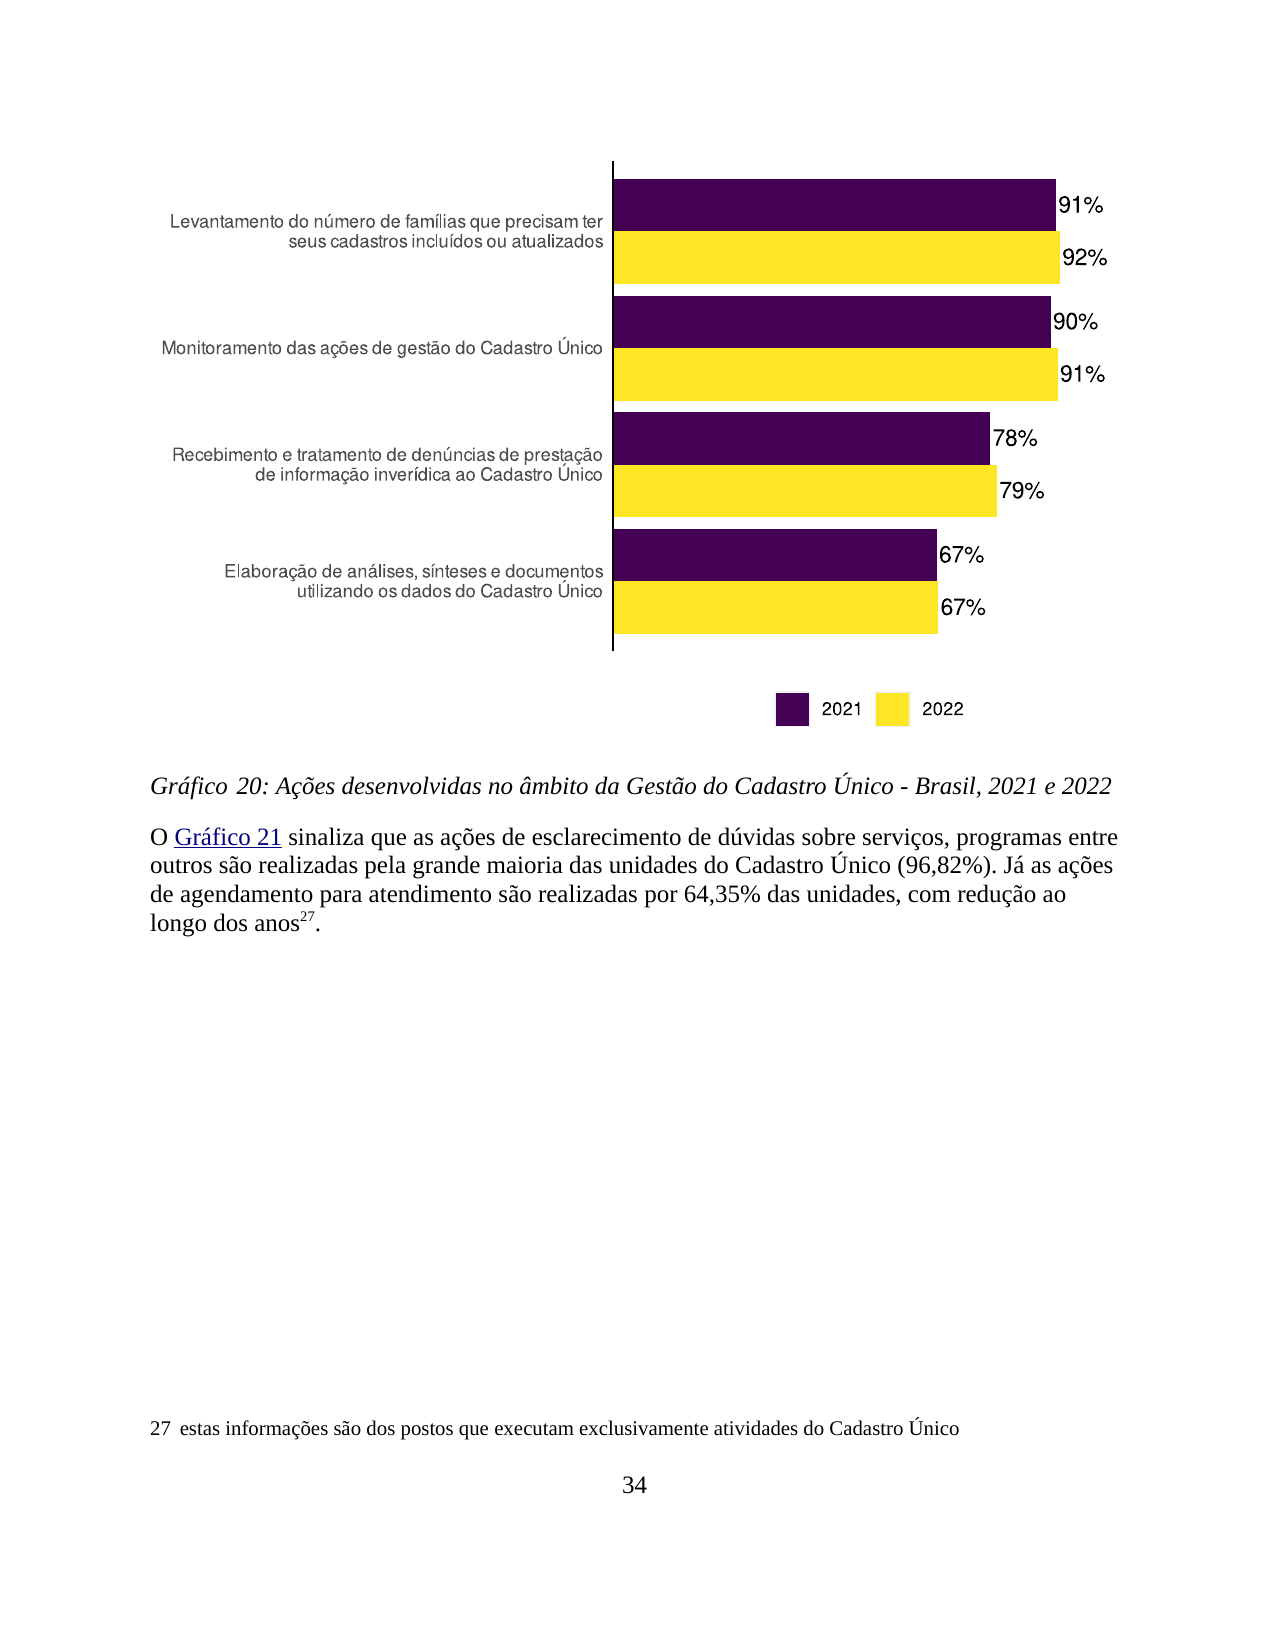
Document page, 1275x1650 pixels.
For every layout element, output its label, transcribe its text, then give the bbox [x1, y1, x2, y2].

text estas informações são dos postos que executam exclusivamente atividades do Cadastro Único [150, 1416, 1125, 1440]
text O Gráfico 21 sinaliza que as ações de esclarecimento de dúvidas sobre serviços, programas entre outros são realizadas pela grande maioria das unidades do Cadastro Único (96,82%). Já as ações de agendamento para atendimento são realizadas por 64,35% das unidades, com redução ao longo dos anos. [150, 822, 1125, 937]
table_header Gráfico 20: Ações desenvolvidas no âmbito da Gestão do Cadastro Único - Brasil, 2021 e 2022 [150, 751, 1125, 813]
